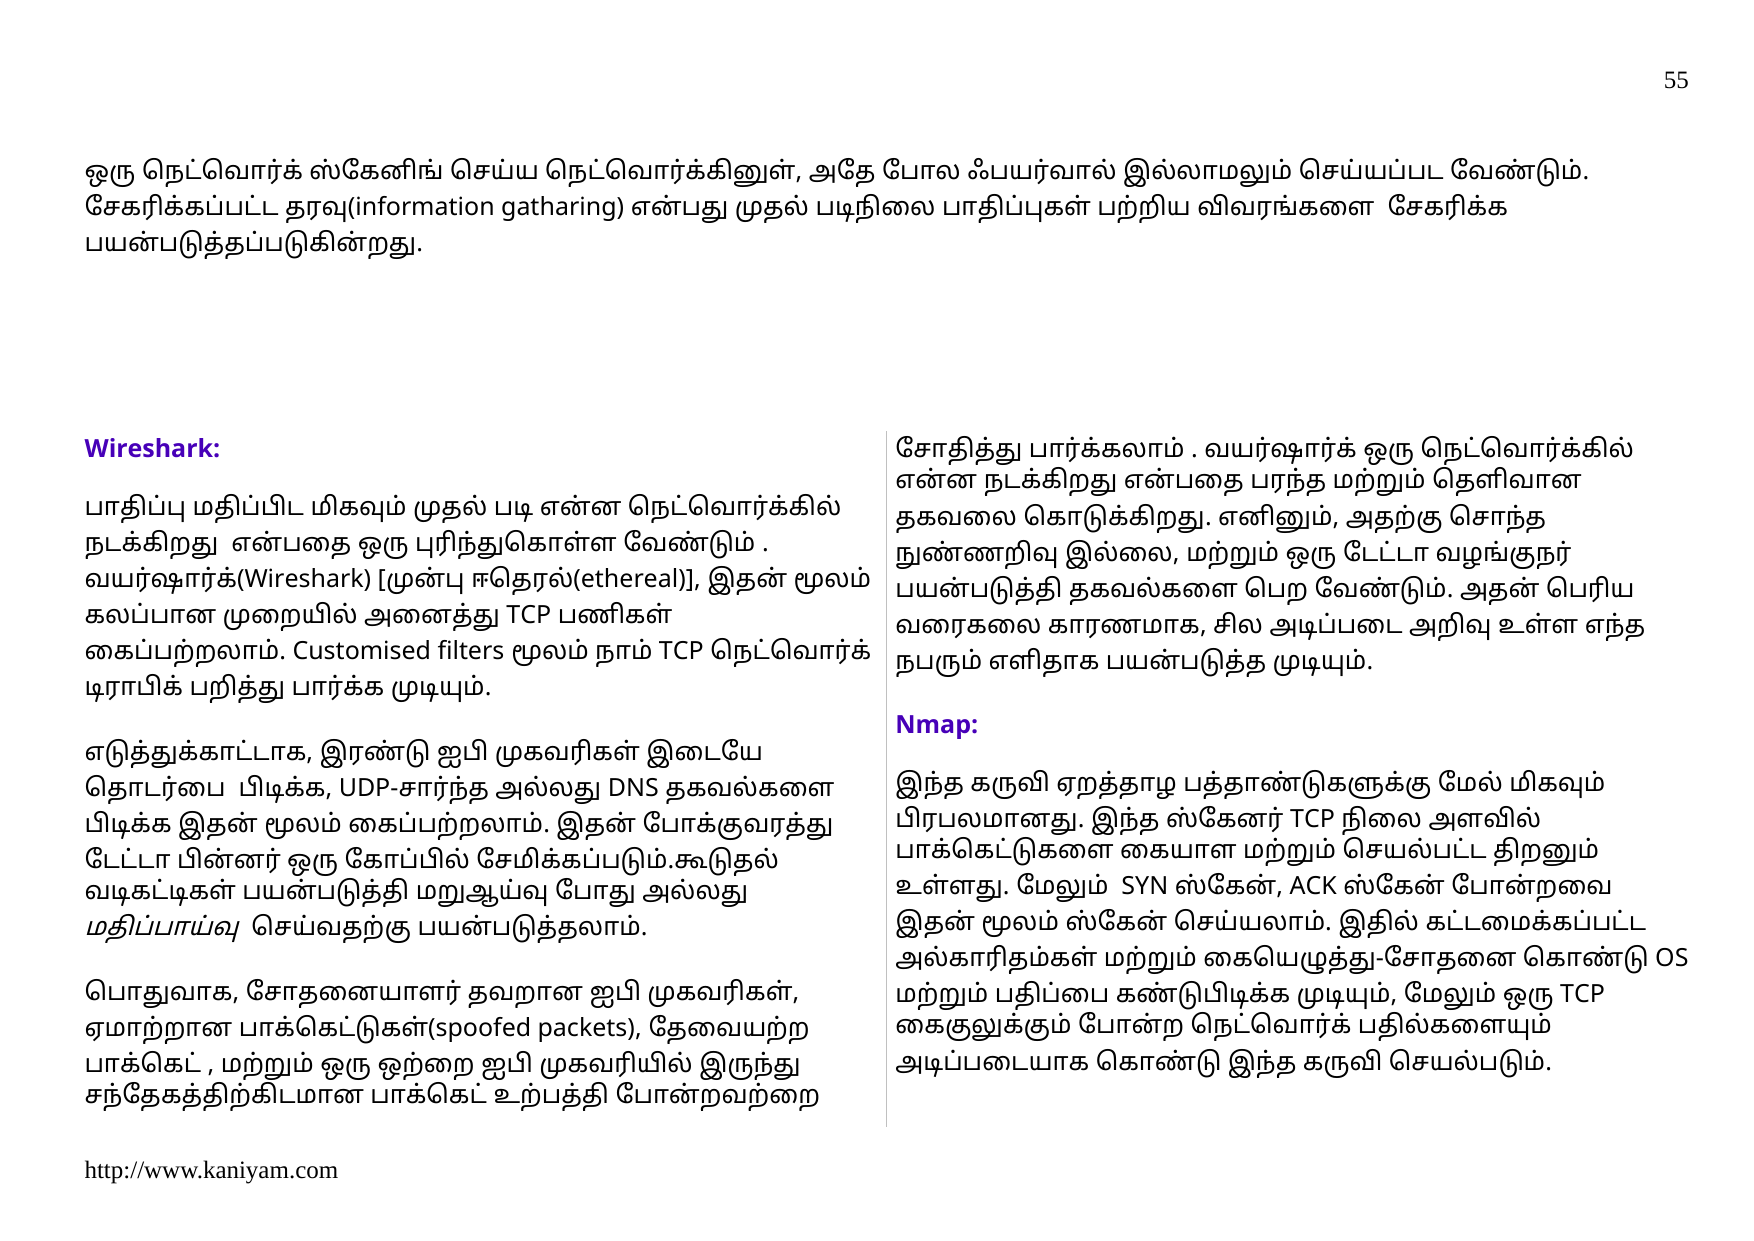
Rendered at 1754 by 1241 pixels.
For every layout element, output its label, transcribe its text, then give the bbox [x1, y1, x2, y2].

text ஒரு நெட்வொர்க் ஸ்கேனிங் செய்ய நெட்வொர்க்கினுள், அதே போல ஃபயர்வால் இல்லாமலும் செய்யப்பட வேண்டும். சேகரிக்கப்பட்ட தரவு(information gatharing) என்பது முதல் படிநிலை பாதிப்புகள் பற்றிய விவரங்களை சேகரிக்க பயன்படுத்தப்படுகின்றது. [84, 153, 1688, 261]
text Wireshark: [84, 431, 877, 465]
text சோதித்து பார்க்கலாம் . வயர்ஷார்க் ஒரு நெட்வொர்க்கில் என்ன நடக்கிறது என்பதை பரந்த மற்றும் தெளிவான தகவலை கொடுக்கிறது. எனினும், அதற்கு சொந்த நுண்ணறிவு இல்லை, மற்றும் ஒரு டேட்டா வழங்குநர் பயன்படுத்தி தகவல்களை பெற வேண்டும். அதன் பெரிய வரைகலை காரணமாக, சில அடிப்படை அறிவு உள்ள எந்த நபரும் எளிதாக பயன்படுத்த முடியும். [895, 431, 1688, 678]
text பொதுவாக, சோதனையாளர் தவறான ஐபி முகவரிகள், ஏமாற்றான பாக்கெட்டுகள்(spoofed packets), தேவையற்ற பாக்கெட் , மற்றும் ஒரு ஒற்றை ஐபி முகவரியில் இருந்து சந்தேகத்திற்கிடமான பாக்கெட் உற்பத்தி போன்றவற்றை [84, 974, 877, 1113]
text பாதிப்பு மதிப்பிட மிகவும் முதல் படி என்ன நெட்வொர்க்கில் நடக்கிறது என்பதை ஒரு புரிந்துகொள்ள வேண்டும் . வயர்ஷார்க்(Wireshark) [முன்பு ஈதெரல்(ethereal)], இதன் மூலம் கலப்பான முறையில் அனைத்து TCP பணிகள் கைப்பற்றலாம். Customised filters மூலம் நாம் TCP நெட்வொர்க் டிராபிக் பறித்து பார்க்க முடியும். [84, 494, 877, 705]
text இந்த கருவி ஏறத்தாழ பத்தாண்டுகளுக்கு மேல் மிகவும் பிரபலமானது. இந்த ஸ்கேனர் TCP நிலை அளவில் பாக்கெட்டுகளை கையாள மற்றும் செயல்பட்ட திறனும் உள்ளது. மேலும் SYN ஸ்கேன், ACK ஸ்கேன் போன்றவை இதன் மூலம் ஸ்கேன் செய்யலாம். இதில் கட்டமைக்கப்பட்ட அல்காரிதம்கள் மற்றும் கையெழுத்து-சோதனை கொண்டு OS மற்றும் பதிப்பை கண்டுபிடிக்க முடியும், மேலும் ஒரு TCP கைகுலுக்கும் போன்ற நெட்வொர்க் பதில்களையும் அடிப்படையாக கொண்டு இந்த கருவி செயல்படும். [895, 770, 1688, 1113]
text Nmap: [895, 707, 1688, 741]
text எடுத்துக்காட்டாக, இரண்டு ஐபி முகவரிகள் இடையே தொடர்பை பிடிக்க, UDP-சார்ந்த அல்லது DNS தகவல்களை பிடிக்க இதன் மூலம் கைப்பற்றலாம். இதன் போக்குவரத்து டேட்டா பின்னர் ஒரு கோப்பில் சேமிக்கப்படும்.கூடுதல் வடிகட்டிகள் பயன்படுத்தி மறுஆய்வு போது அல்லது மதிப்பாய்வு செய்வதற்கு பயன்படுத்தலாம். [84, 734, 877, 945]
